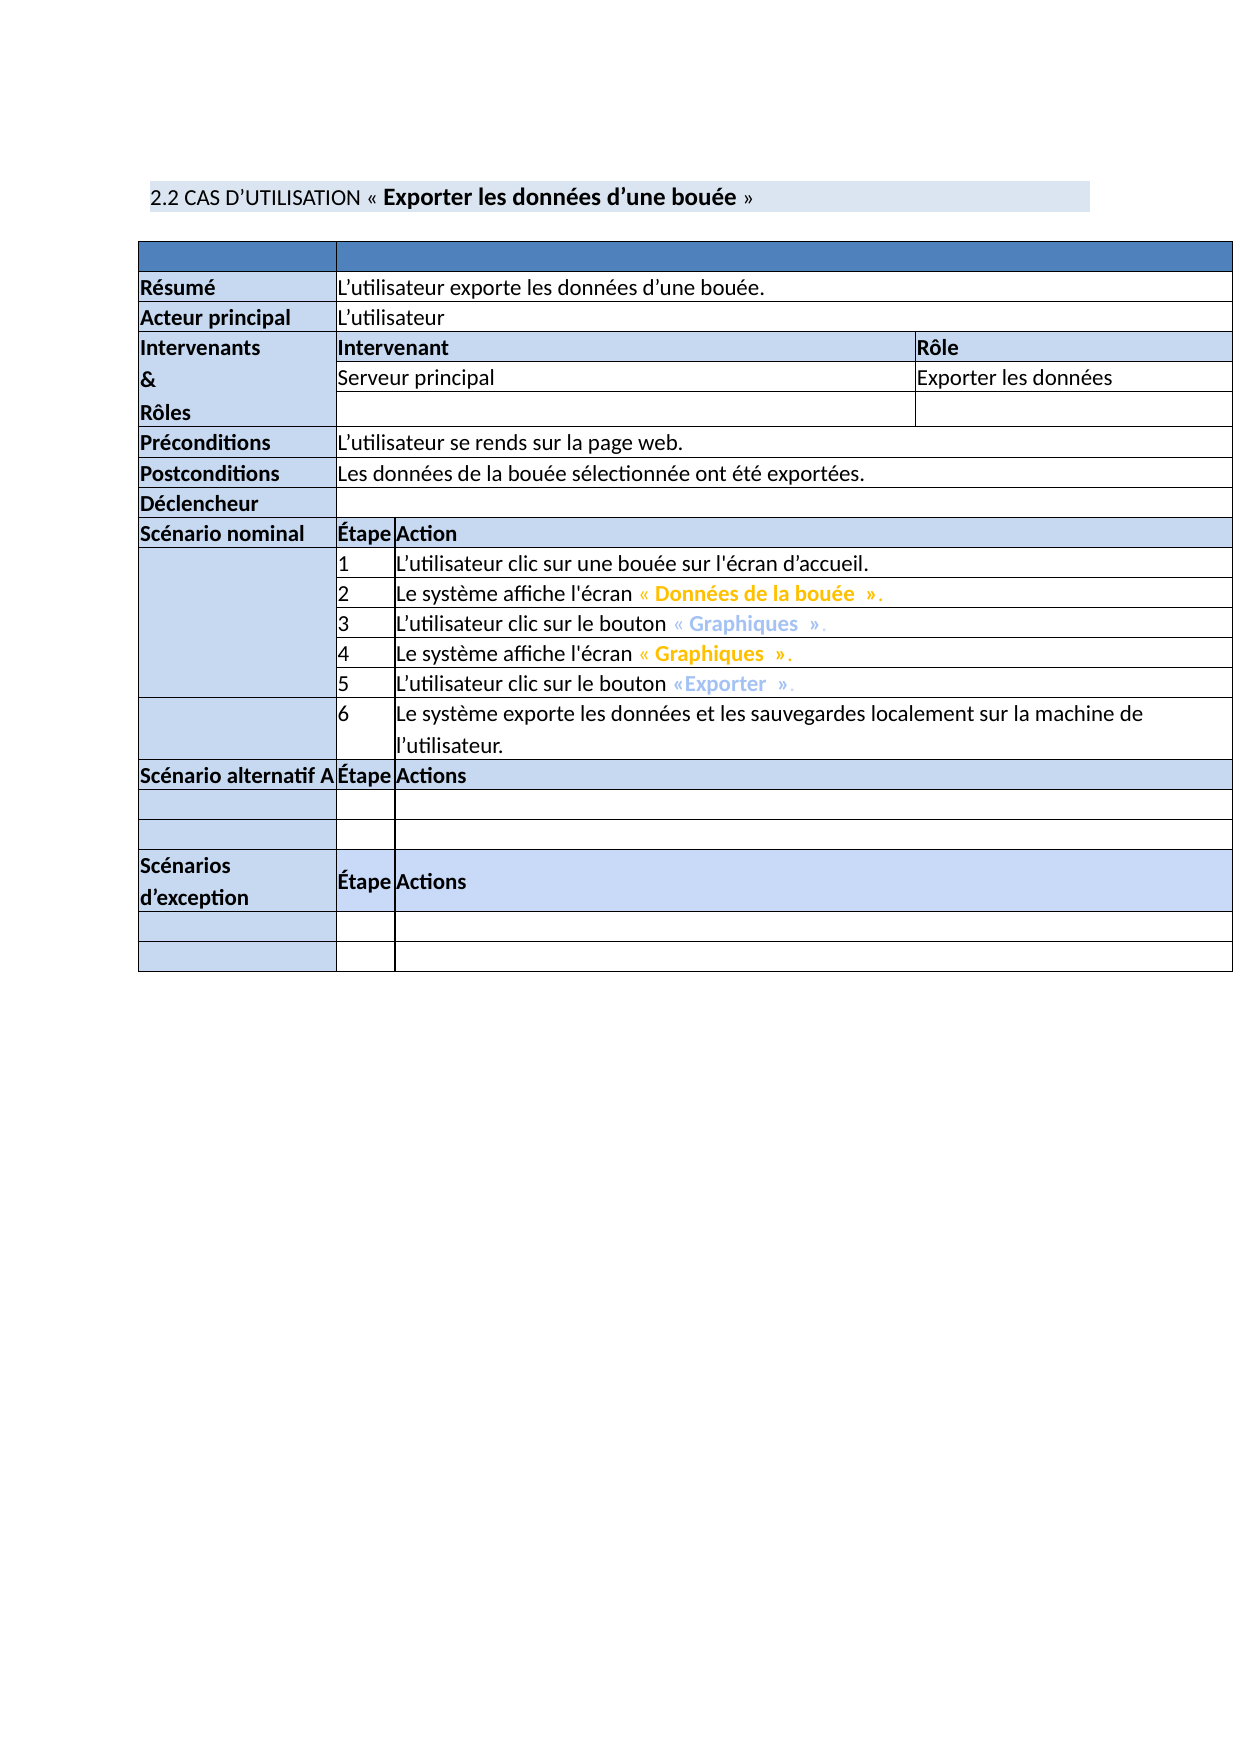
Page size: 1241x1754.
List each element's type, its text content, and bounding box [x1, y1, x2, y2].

table_cell [916, 392, 1232, 426]
table_cell 1 [337, 548, 394, 577]
table_cell 2 [337, 578, 394, 607]
table_cell Postconditions [139, 458, 336, 487]
table_cell Les données de la bouée sélectionnée ont été exportées. [337, 458, 1232, 487]
table_cell Scénario nominal [139, 518, 336, 547]
table_cell [337, 392, 915, 426]
table_cell [337, 820, 394, 849]
table_cell Exporter les données [916, 362, 1232, 391]
table_cell L’utilisateur se rends sur la page web. [337, 427, 1232, 457]
table_cell Le système exporte les données et les sauvegardes localement sur la machine de l’utilisateur. [396, 698, 1232, 759]
table_cell 5 [337, 668, 394, 697]
table_cell L’utilisateur exporte les données d’une bouée. [337, 272, 1232, 301]
table_cell Déclencheur [139, 488, 336, 517]
table_cell Scénarios d’exception [139, 850, 336, 911]
table_cell Intervenant [337, 332, 915, 361]
table_cell Le système affiche l'écran « Données de la bouée ». [396, 578, 1232, 607]
table_cell Résumé [139, 272, 336, 301]
table_cell [139, 548, 336, 697]
table_header [139, 242, 336, 271]
table_cell Préconditions [139, 427, 336, 457]
table_cell [139, 912, 336, 941]
table_cell Étape [337, 850, 394, 911]
table_cell [396, 790, 1232, 819]
table_cell 4 [337, 638, 394, 667]
subtitle 2.2 CAS D’UTILISATION « Exporter les données d’une bouée » [150, 181, 1090, 212]
table_cell Étape [337, 518, 394, 547]
table_cell [337, 912, 394, 941]
table_cell Acteur principal [139, 302, 336, 331]
table_cell Actions [396, 760, 1232, 789]
table_cell 6 [337, 698, 394, 759]
table_cell [337, 790, 394, 819]
table_cell [396, 942, 1232, 971]
table_cell L’utilisateur clic sur une bouée sur l'écran d’accueil. [396, 548, 1232, 577]
table_cell [139, 820, 336, 849]
table_header [337, 242, 1232, 271]
table_cell [139, 790, 336, 819]
table_cell Le système affiche l'écran « Graphiques ». [396, 638, 1232, 667]
table_cell Intervenants & Rôles [139, 332, 336, 426]
table_cell L’utilisateur clic sur le bouton «Exporter ». [396, 668, 1232, 697]
table_cell 3 [337, 608, 394, 637]
table_cell L’utilisateur clic sur le bouton « Graphiques ». [396, 608, 1232, 637]
table_cell [337, 488, 1232, 517]
table_cell L’utilisateur [337, 302, 1232, 331]
table_cell Étape [337, 760, 394, 789]
table_cell Actions [396, 850, 1232, 911]
table_cell Rôle [916, 332, 1232, 361]
table_cell [139, 698, 336, 759]
table_cell [139, 942, 336, 971]
table_cell [396, 820, 1232, 849]
table_cell Serveur principal [337, 362, 915, 391]
table_cell [337, 942, 394, 971]
table_cell Action [396, 518, 1232, 547]
table_cell Scénario alternatif A [139, 760, 336, 789]
table_cell [396, 912, 1232, 941]
